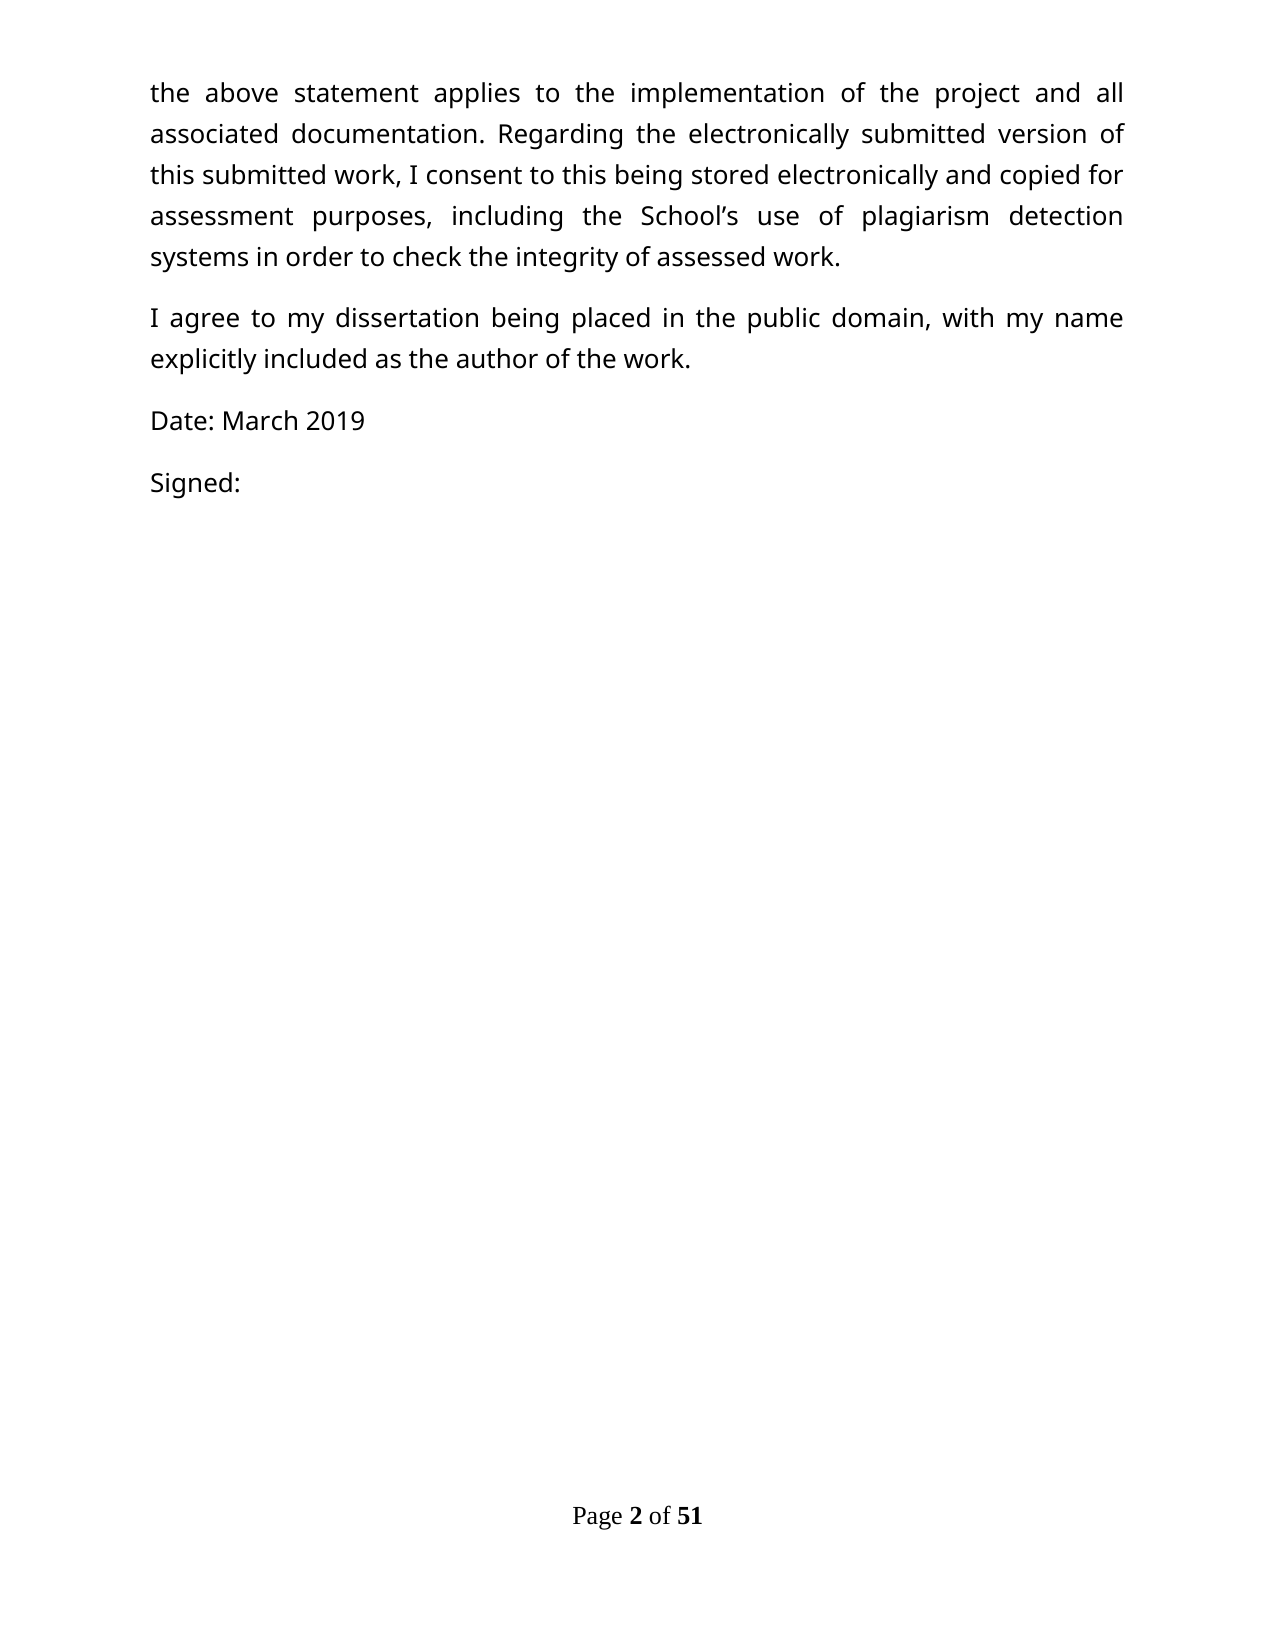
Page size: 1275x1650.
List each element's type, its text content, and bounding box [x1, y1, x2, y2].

text Date: March 2019 [150, 402, 1125, 438]
text Signed: [150, 464, 1125, 500]
text the above statement applies to the implementation of the project and all associated documentation. Regarding the electronically submitted version of this submitted work, I consent to this being stored electronically and copied for assessment purposes, including the School’s use of plagiarism detection systems in order to check the integrity of assessed work. [150, 75, 1125, 274]
text I agree to my dissertation being placed in the public domain, with my name explicitly included as the author of the work. [150, 300, 1125, 376]
